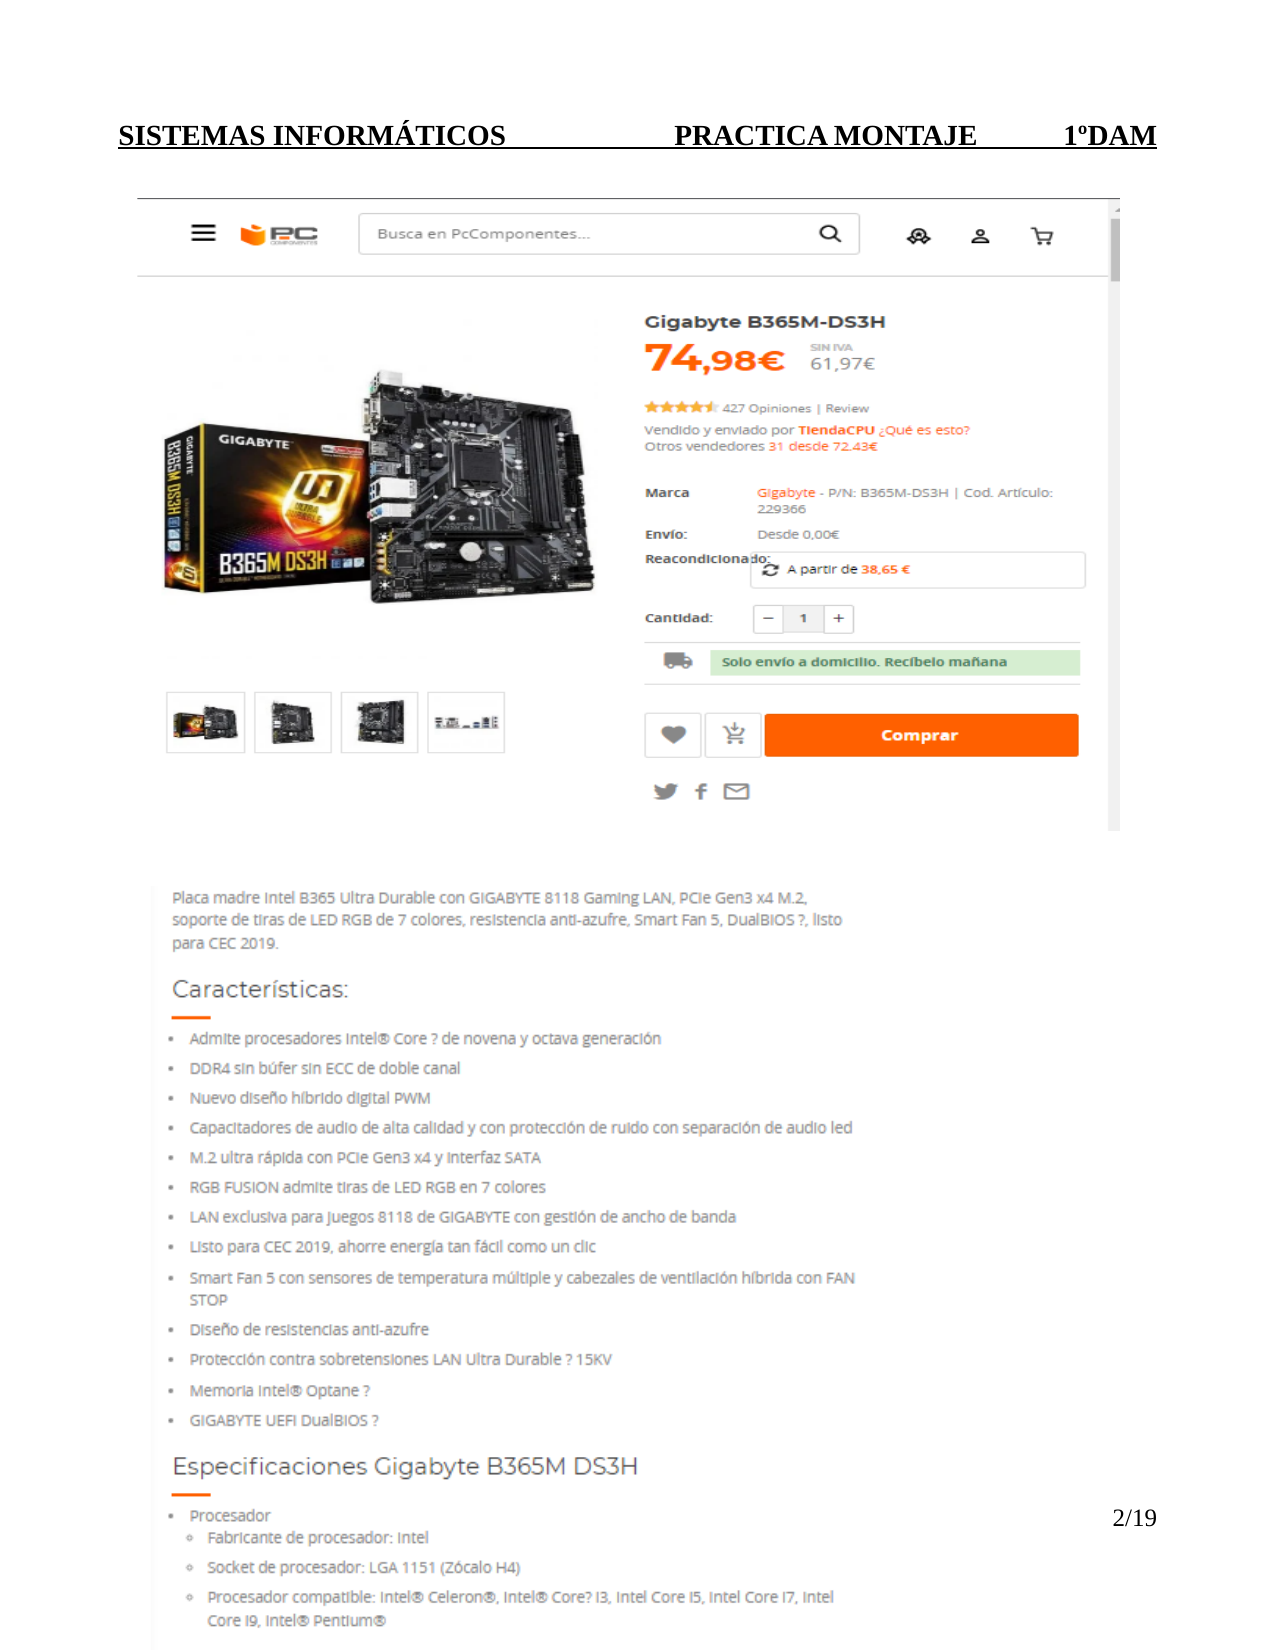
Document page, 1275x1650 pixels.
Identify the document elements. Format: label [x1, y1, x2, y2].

picture [137, 198, 1120, 831]
picture [150, 886, 871, 1650]
